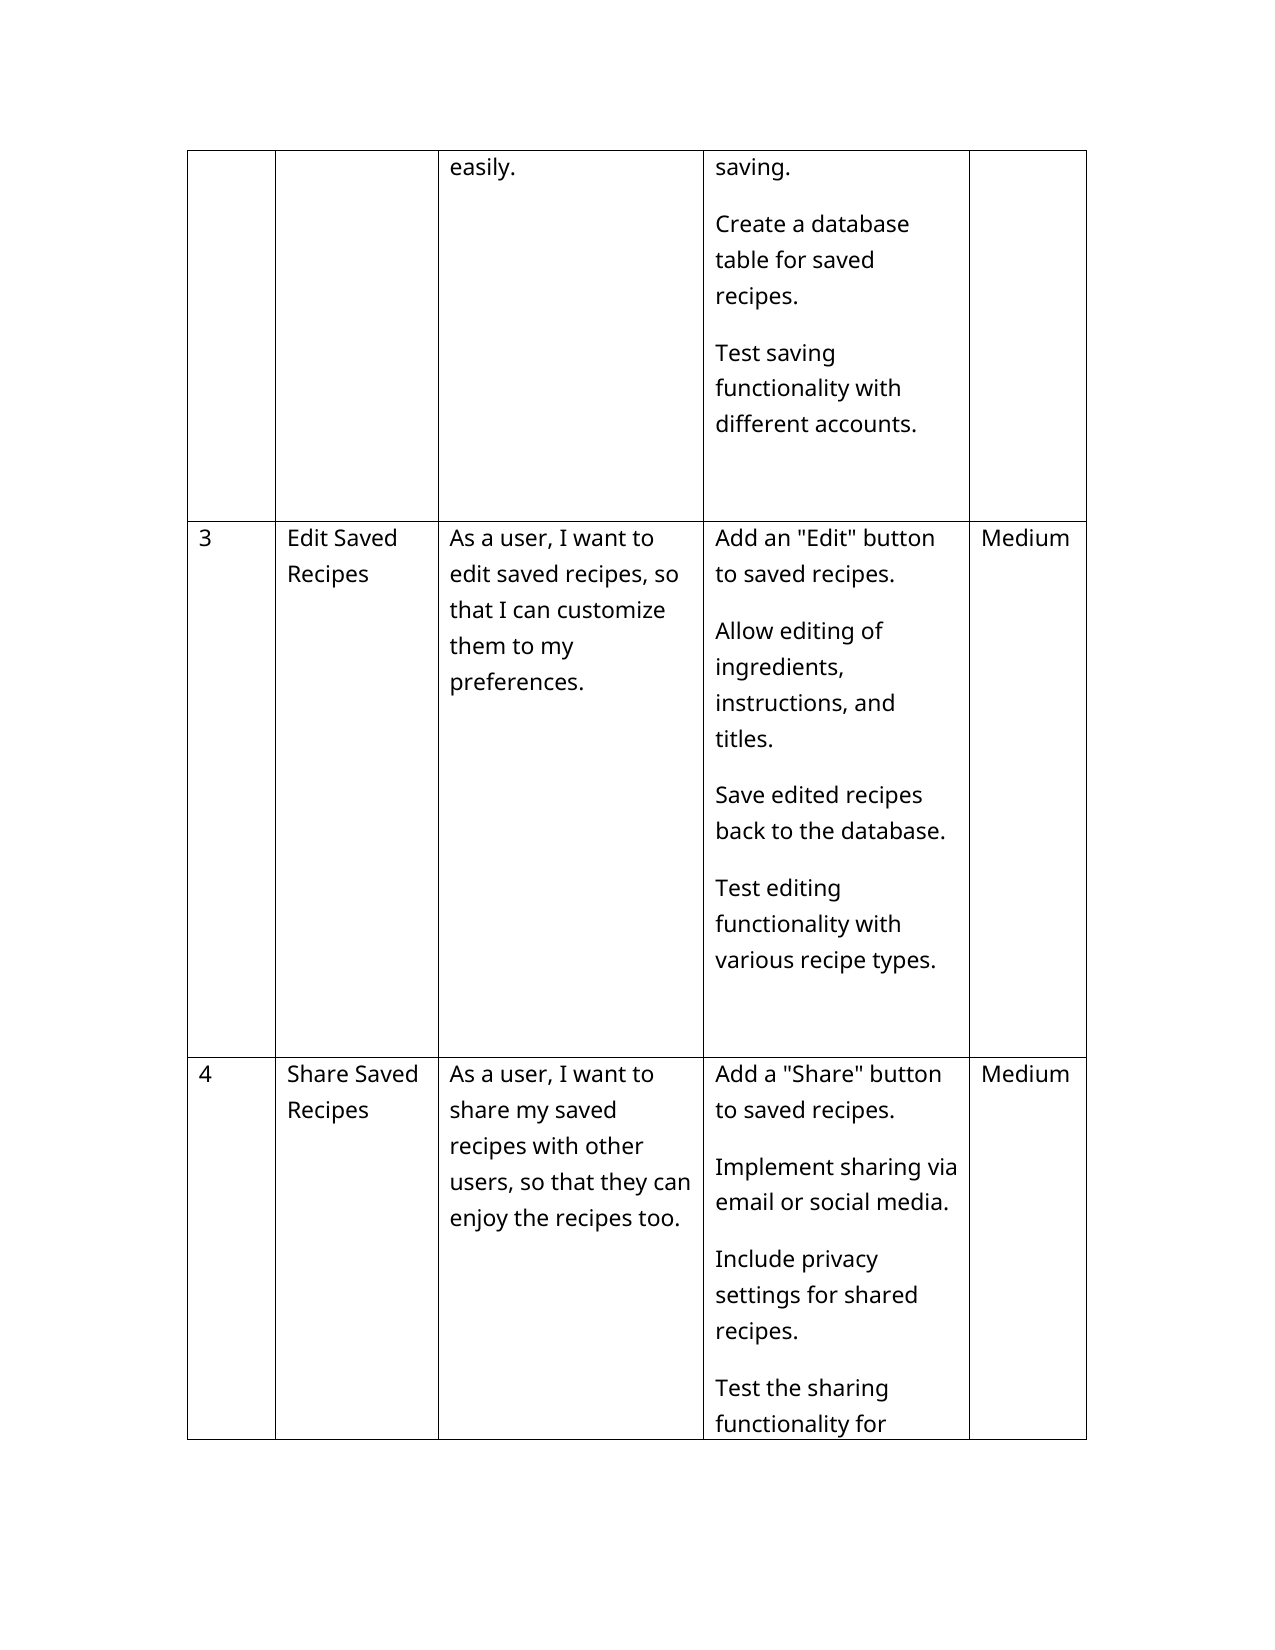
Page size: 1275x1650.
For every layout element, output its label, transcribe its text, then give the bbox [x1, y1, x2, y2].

table_cell saving. Create a database table for saved recipes. Test saving functionality with different accounts. [704, 151, 969, 521]
table_cell [970, 151, 1086, 521]
table_cell As a user, I want to edit saved recipes, so that I can customize them to my preferences. [439, 522, 703, 1057]
table_cell Add a "Share" button to saved recipes. Implement sharing via email or social media. Include privacy settings for shared recipes. Test the sharing functionality for [704, 1058, 969, 1439]
table_cell Add an "Edit" button to saved recipes. Allow editing of ingredients, instructions, and titles. Save edited recipes back to the database. Test editing functionality with various recipe types. [704, 522, 969, 1057]
table_cell 4 [188, 1058, 275, 1439]
table_cell [276, 151, 438, 521]
table_cell easily. [439, 151, 703, 521]
table_cell Medium [970, 1058, 1086, 1439]
table_cell As a user, I want to share my saved recipes with other users, so that they can enjoy the recipes too. [439, 1058, 703, 1439]
table_cell 3 [188, 522, 275, 1057]
table_cell [188, 151, 275, 521]
table_cell Medium [970, 522, 1086, 1057]
table_cell Share Saved Recipes [276, 1058, 438, 1439]
table_cell Edit Saved Recipes [276, 522, 438, 1057]
